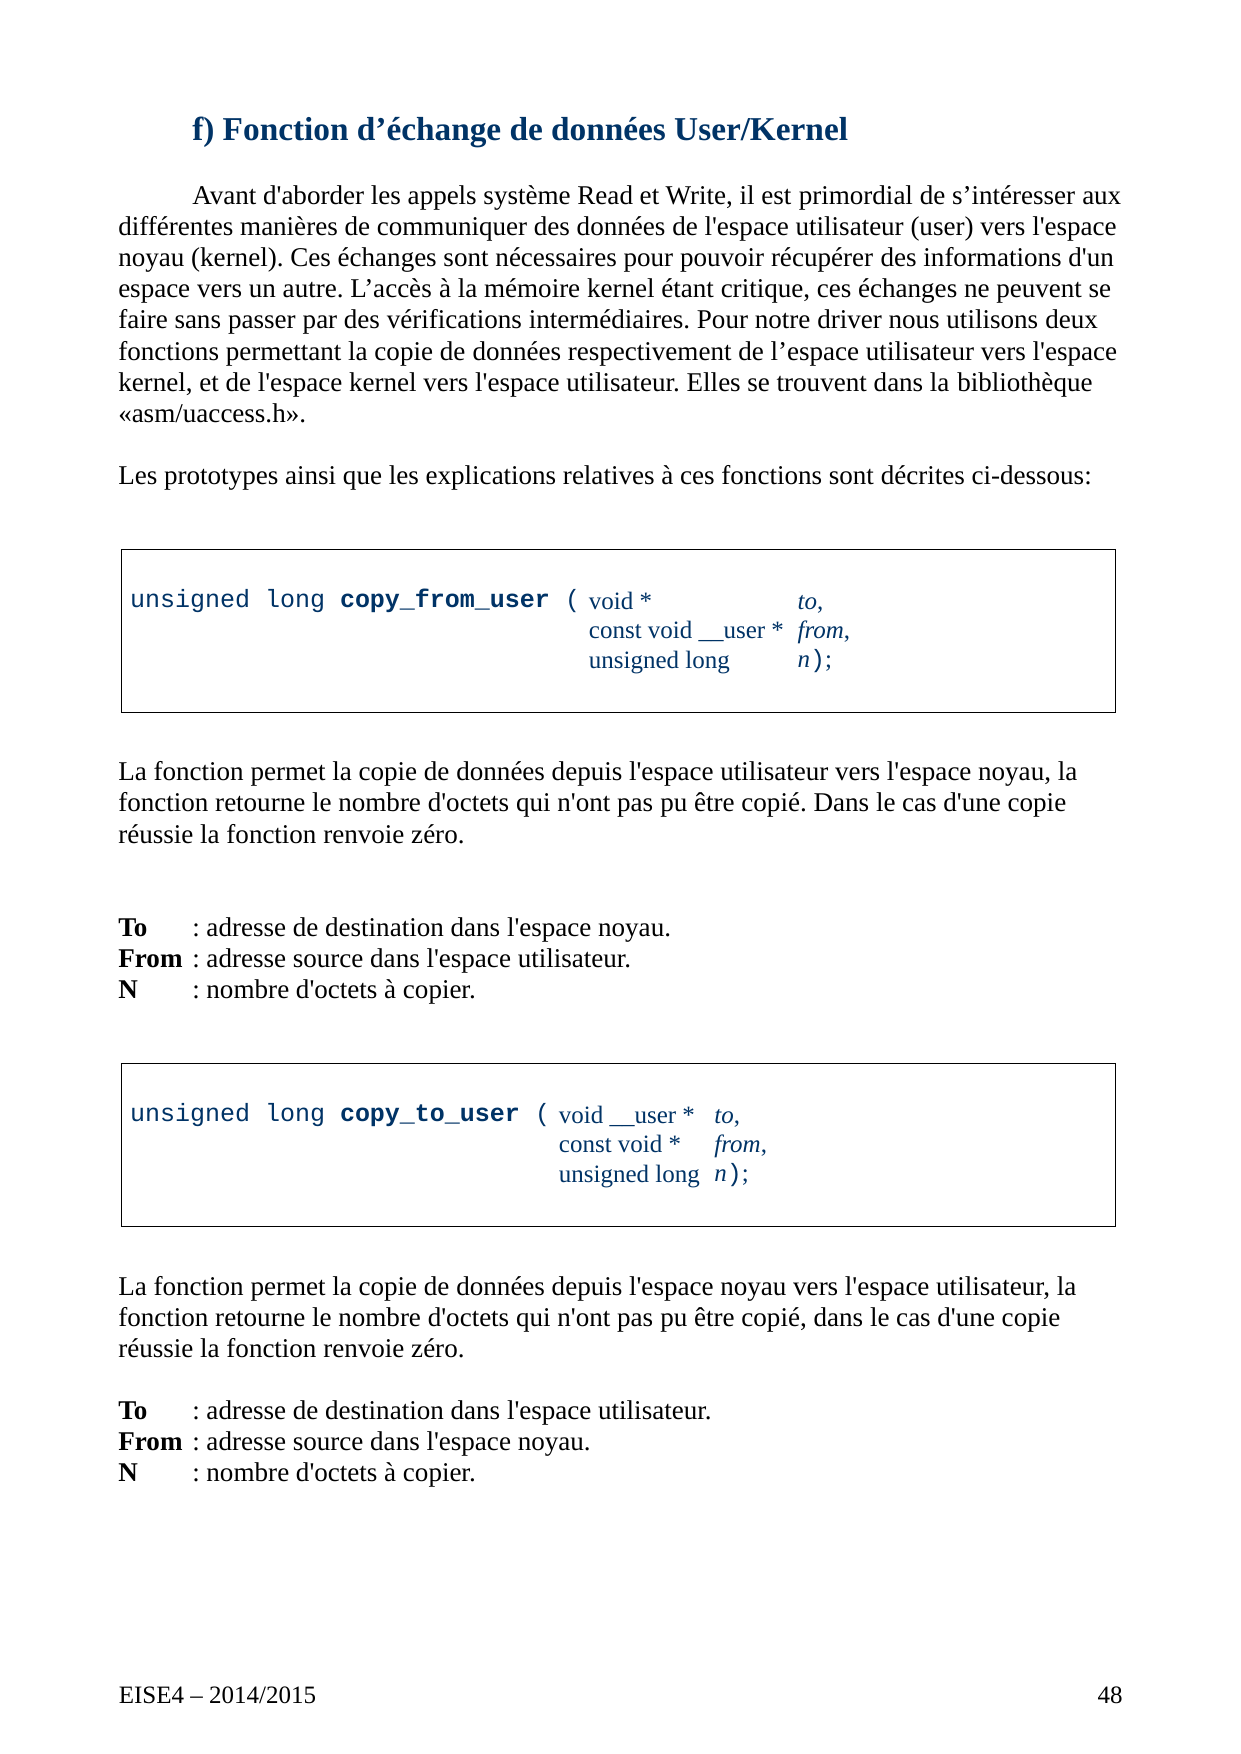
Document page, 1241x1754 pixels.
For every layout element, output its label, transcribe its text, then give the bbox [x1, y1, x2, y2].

table_header void __user * [559, 1101, 714, 1129]
table_header void * [589, 586, 797, 615]
text La fonction permet la copie de données depuis l'espace utilisateur vers l'espace noyau, la fonction retourne le nombre d'octets qui n'ont pas pu être copié. Dans le cas d'une copie réussie la fonction renvoie zéro. [118, 755, 1122, 849]
table_cell n); [798, 644, 858, 675]
text f) Fonction d’échange de données User/Kernel [118, 109, 1122, 148]
table_cell [130, 644, 589, 675]
text La fonction permet la copie de données depuis l'espace noyau vers l'espace utilisateur, la fonction retourne le nombre d'octets qui n'ont pas pu être copié, dans le cas d'une copie réussie la fonction renvoie zéro. [118, 1270, 1122, 1363]
table_cell [130, 1129, 559, 1158]
table_cell from, [798, 615, 858, 644]
table_cell from, [714, 1129, 775, 1158]
table_cell n); [714, 1158, 775, 1189]
text To : adresse de destination dans l'espace noyau. [118, 911, 1122, 942]
text Les prototypes ainsi que les explications relatives à ces fonctions sont décrites ci-dessous: [118, 459, 1122, 490]
table_cell [130, 1158, 559, 1189]
text N : nombre d'octets à copier. [118, 1457, 1122, 1488]
table_cell const void * [559, 1129, 714, 1158]
text N : nombre d'octets à copier. [118, 973, 1122, 1004]
text To : adresse de destination dans l'espace utilisateur. [118, 1394, 1122, 1425]
table_cell const void __user * [589, 615, 797, 644]
text From : adresse source dans l'espace utilisateur. [118, 942, 1122, 973]
table_cell unsigned long [589, 644, 797, 675]
table_header to, [714, 1101, 775, 1129]
table_cell [130, 615, 589, 644]
table_header unsigned long copy_from_user ( [130, 586, 589, 615]
text Avant d'aborder les appels système Read et Write, il est primordial de s’intéresser aux différentes manières de communiquer des données de l'espace utilisateur (user) vers l'espace noyau (kernel). Ces échanges sont nécessaires pour pouvoir récupérer des informations d'un espace vers un autre. L’accès à la mémoire kernel étant critique, ces échanges ne peuvent se faire sans passer par des vérifications intermédiaires. Pour notre driver nous utilisons deux fonctions permettant la copie de données respectivement de l’espace utilisateur vers l'espace kernel, et de l'espace kernel vers l'espace utilisateur. Elles se trouvent dans la bibliothèque «asm/uaccess.h». [118, 179, 1122, 428]
table_header to, [798, 586, 858, 615]
table_cell unsigned long [559, 1158, 714, 1189]
text From : adresse source dans l'espace noyau. [118, 1425, 1122, 1457]
table_header unsigned long copy_to_user ( [130, 1101, 559, 1129]
